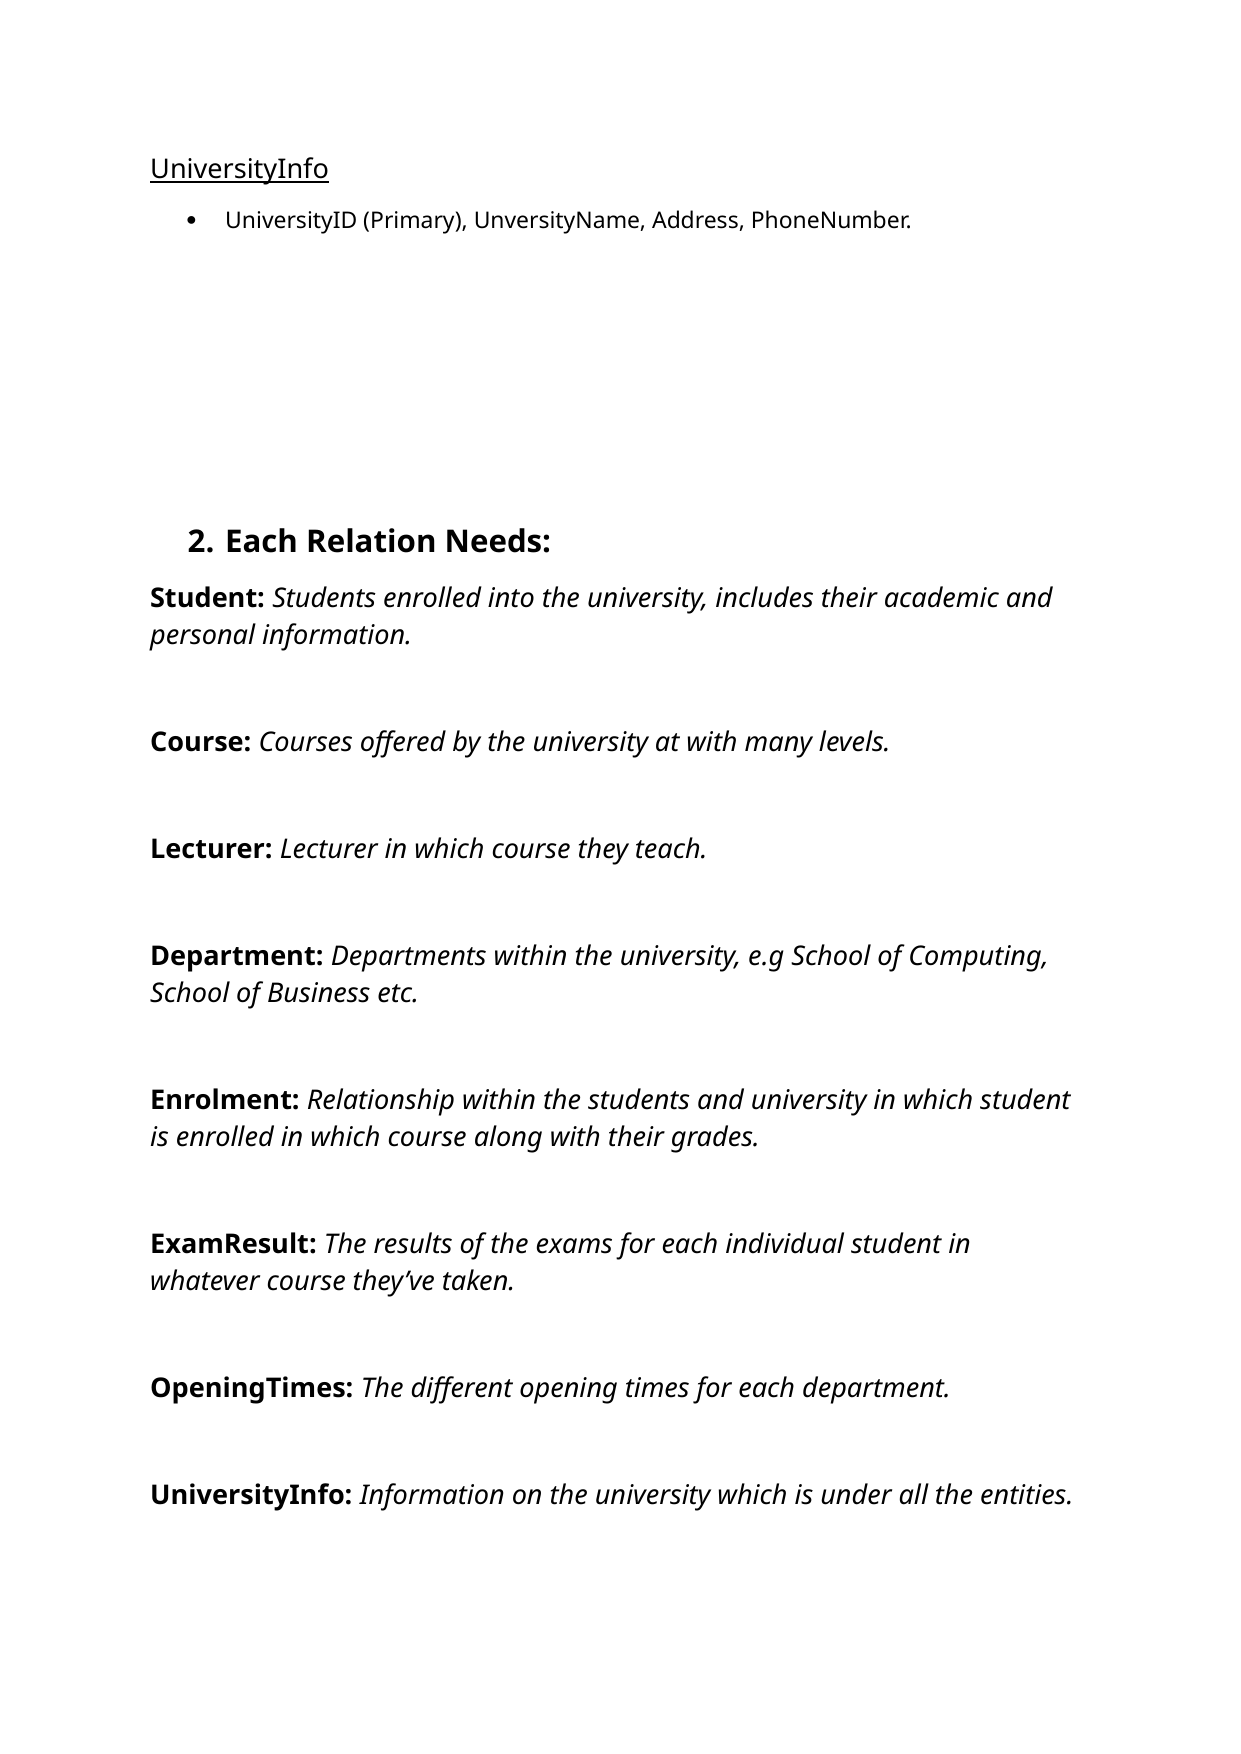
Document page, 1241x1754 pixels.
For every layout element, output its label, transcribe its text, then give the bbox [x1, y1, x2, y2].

text ExamResult: The results of the exams for each individual student in whatever course they’ve taken. [150, 1225, 1090, 1298]
text Student: Students enrolled into the university, includes their academic and personal information. [150, 579, 1090, 652]
list UniversityID (Primary), UnversityName, Address, PhoneNumber. [187, 203, 1090, 235]
text Enrolment: Relationship within the students and university in which student is enrolled in which course along with their grades. [150, 1081, 1090, 1154]
text UniversityInfo: Information on the university which is under all the entities. [150, 1476, 1090, 1513]
list Each Relation Needs: [187, 519, 1090, 562]
text OpeningTimes: The different opening times for each department. [150, 1369, 1090, 1406]
text Department: Departments within the university, e.g School of Computing, School of Business etc. [150, 937, 1090, 1011]
text Course: Courses offered by the university at with many levels. [150, 723, 1090, 759]
text UniversityInfo [150, 150, 1090, 187]
text Lecturer: Lecturer in which course they teach. [150, 830, 1090, 867]
